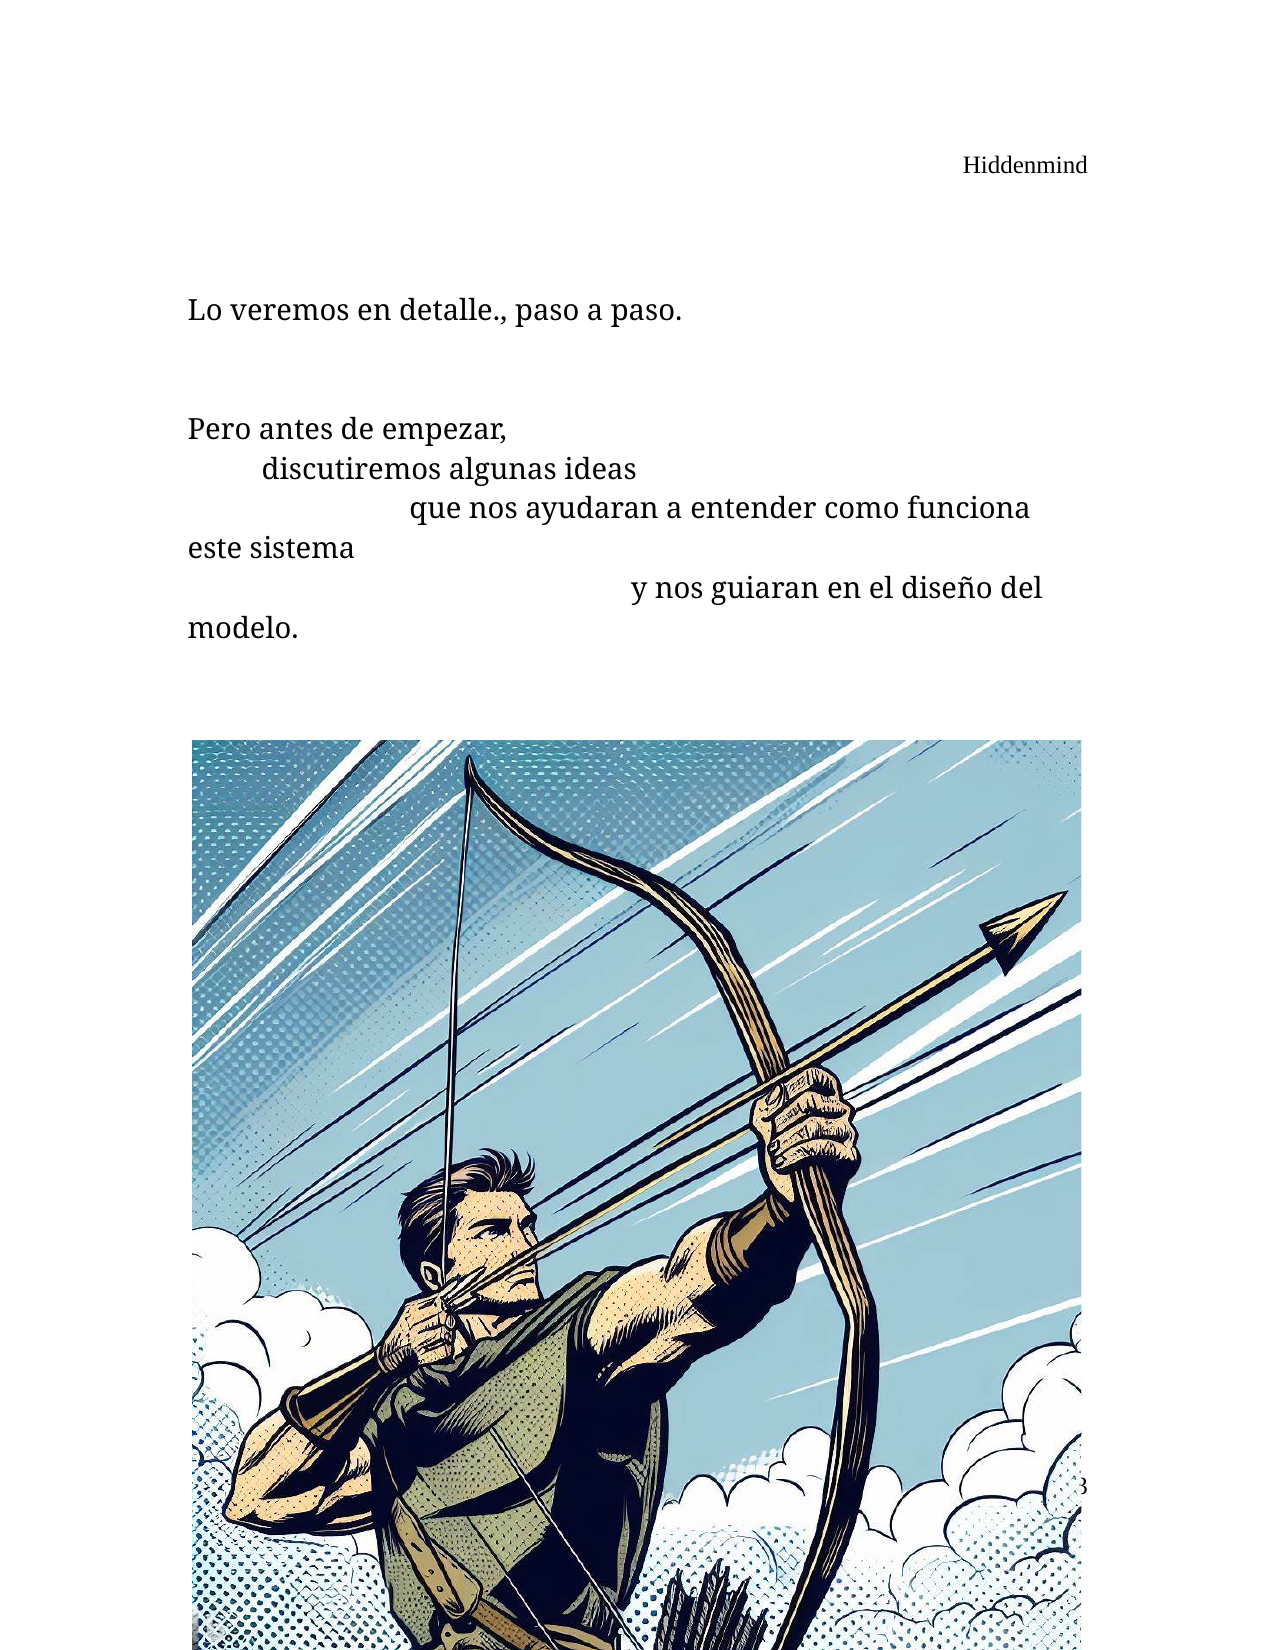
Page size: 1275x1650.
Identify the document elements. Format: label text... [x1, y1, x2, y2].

text que nos ayudaran a entender como funciona este sistema [187, 488, 1087, 567]
text y nos guiaran en el diseño del modelo. [187, 567, 1087, 647]
text discutiremos algunas ideas [187, 448, 1087, 488]
picture [192, 740, 1082, 1650]
text Pero antes de empezar, [187, 408, 1087, 448]
text Lo veremos en detalle., paso a paso. [187, 289, 1087, 329]
